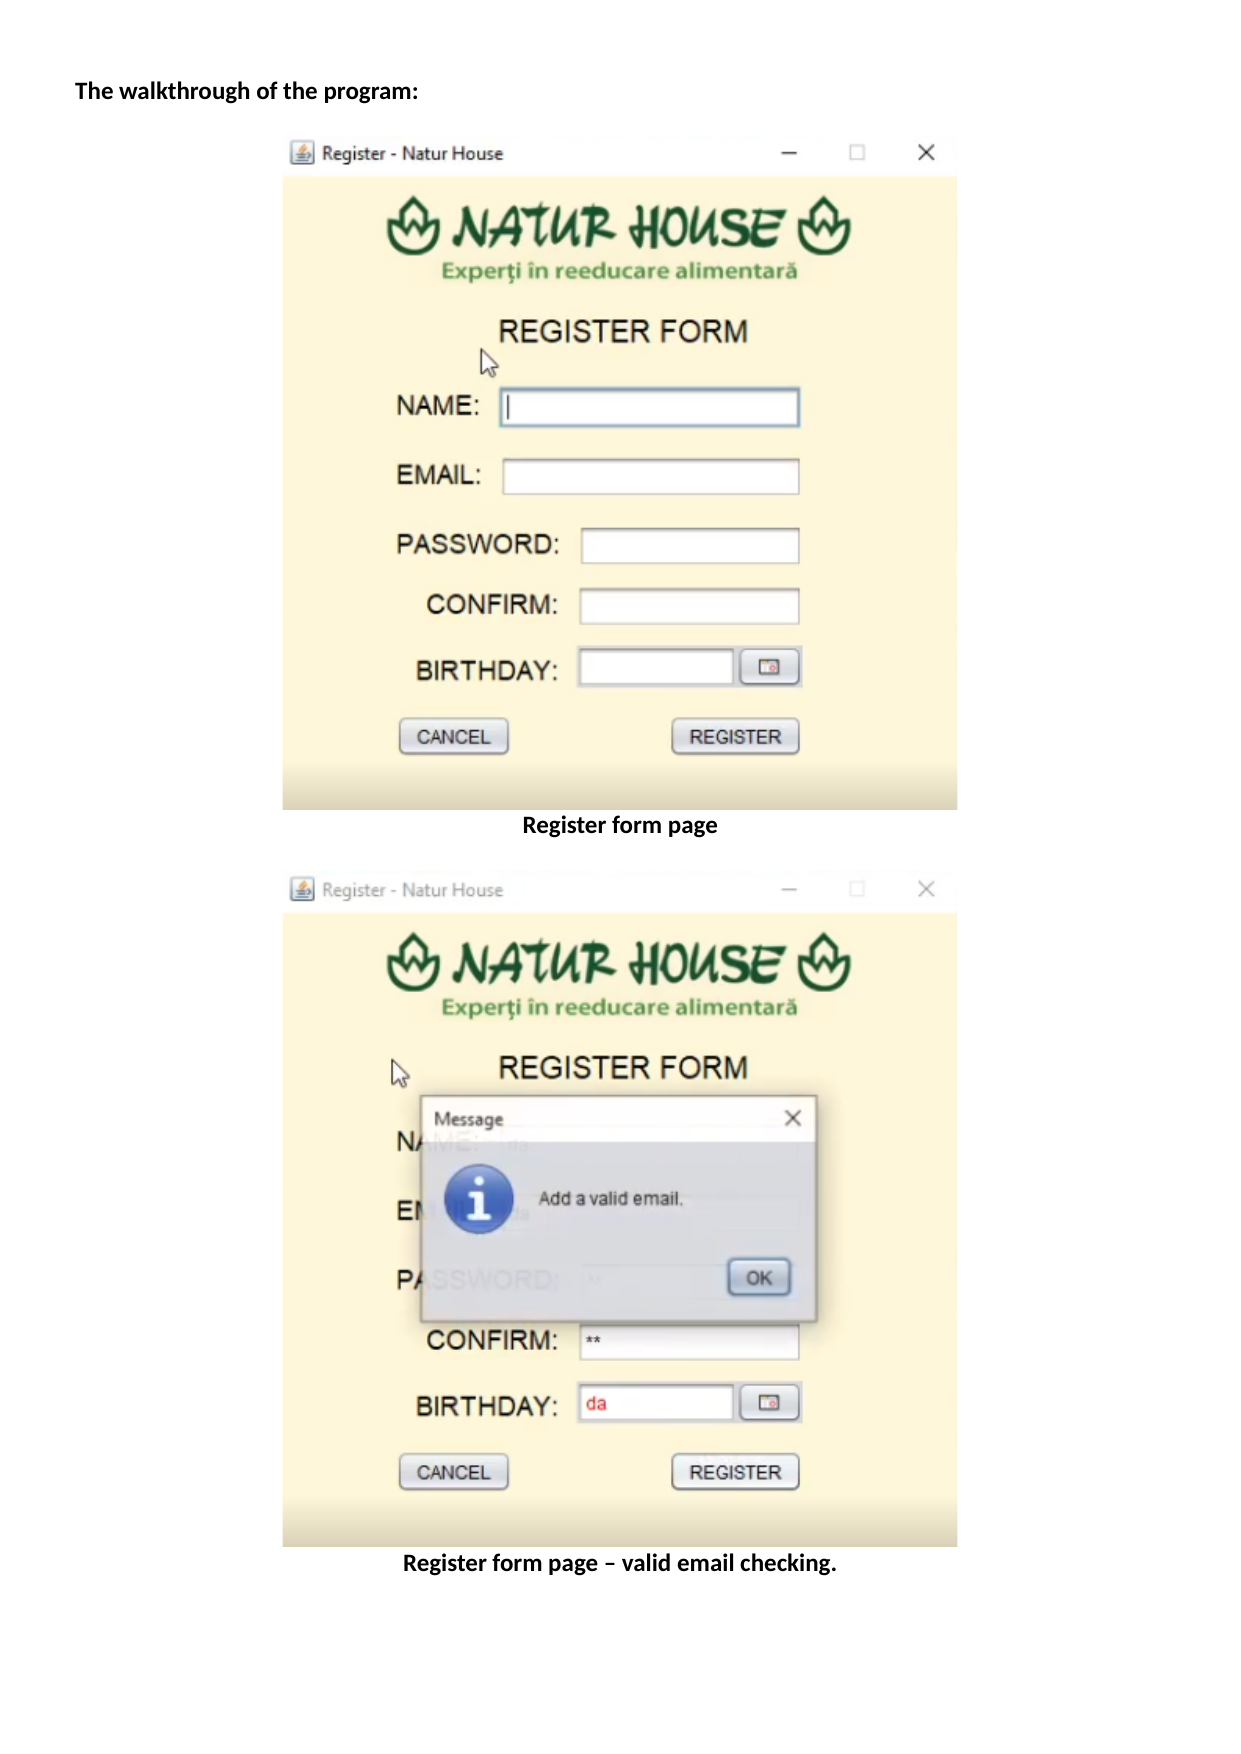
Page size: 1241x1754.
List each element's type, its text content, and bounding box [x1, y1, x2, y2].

text The walkthrough of the program: [75, 75, 1165, 106]
text Register form page – valid email checking. [75, 1547, 1165, 1578]
text Register form page [75, 809, 1165, 840]
